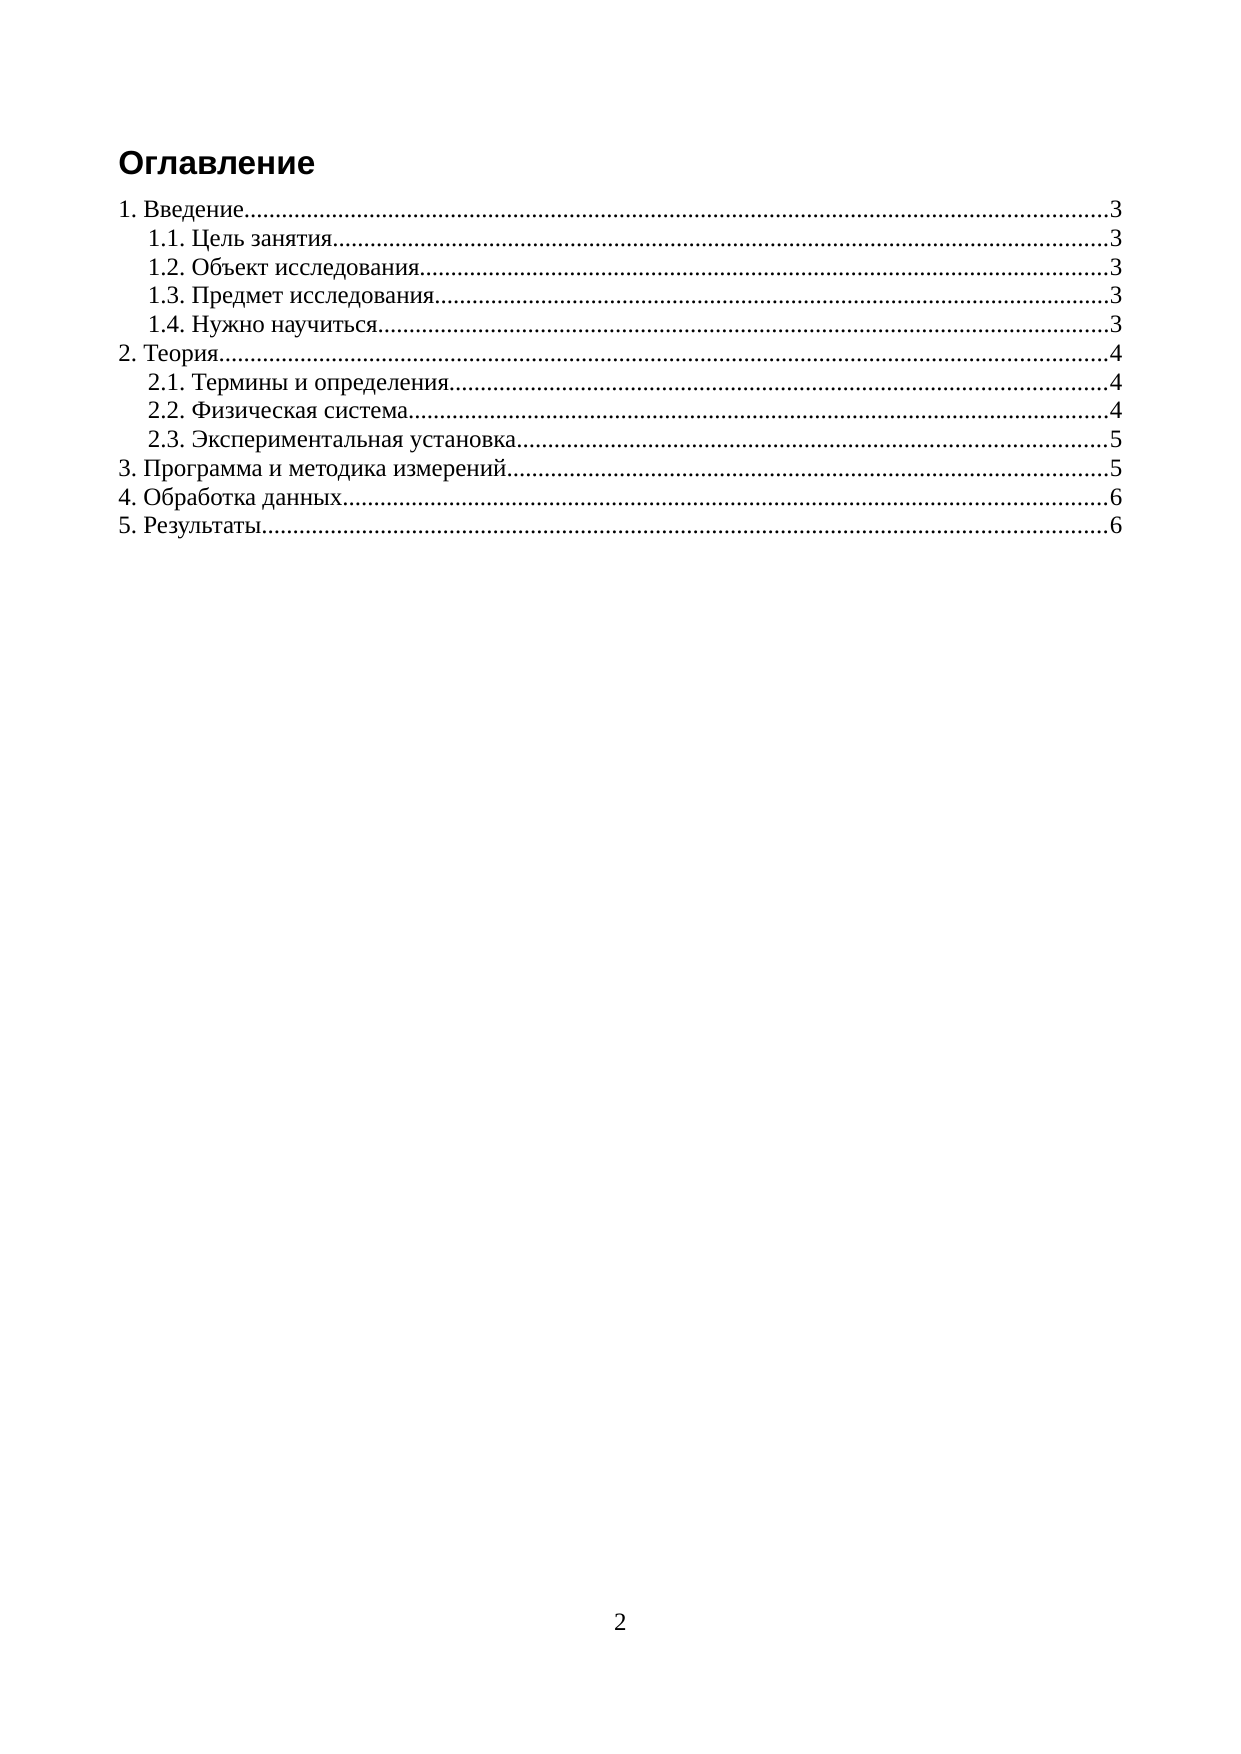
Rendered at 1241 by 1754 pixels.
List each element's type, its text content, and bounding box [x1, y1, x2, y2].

text 1.2. Объект исследования 3 [148, 252, 1122, 280]
text 1.4. Нужно научиться 3 [148, 309, 1122, 338]
text 4. Обработка данных 6 [118, 482, 1122, 510]
text 2. Теория 4 [118, 338, 1122, 367]
subtitle Оглавление [118, 143, 1122, 182]
text 1.1. Цель занятия 3 [148, 223, 1122, 252]
text 1. Введение 3 [118, 194, 1122, 223]
text 3. Программа и методика измерений 5 [118, 453, 1122, 482]
text 1.3. Предмет исследования 3 [148, 280, 1122, 309]
text 2.3. Экспериментальная установка 5 [148, 424, 1122, 453]
text 2.1. Термины и определения 4 [148, 367, 1122, 395]
text 5. Результаты 6 [118, 510, 1122, 539]
text 2.2. Физическая система 4 [148, 395, 1122, 424]
